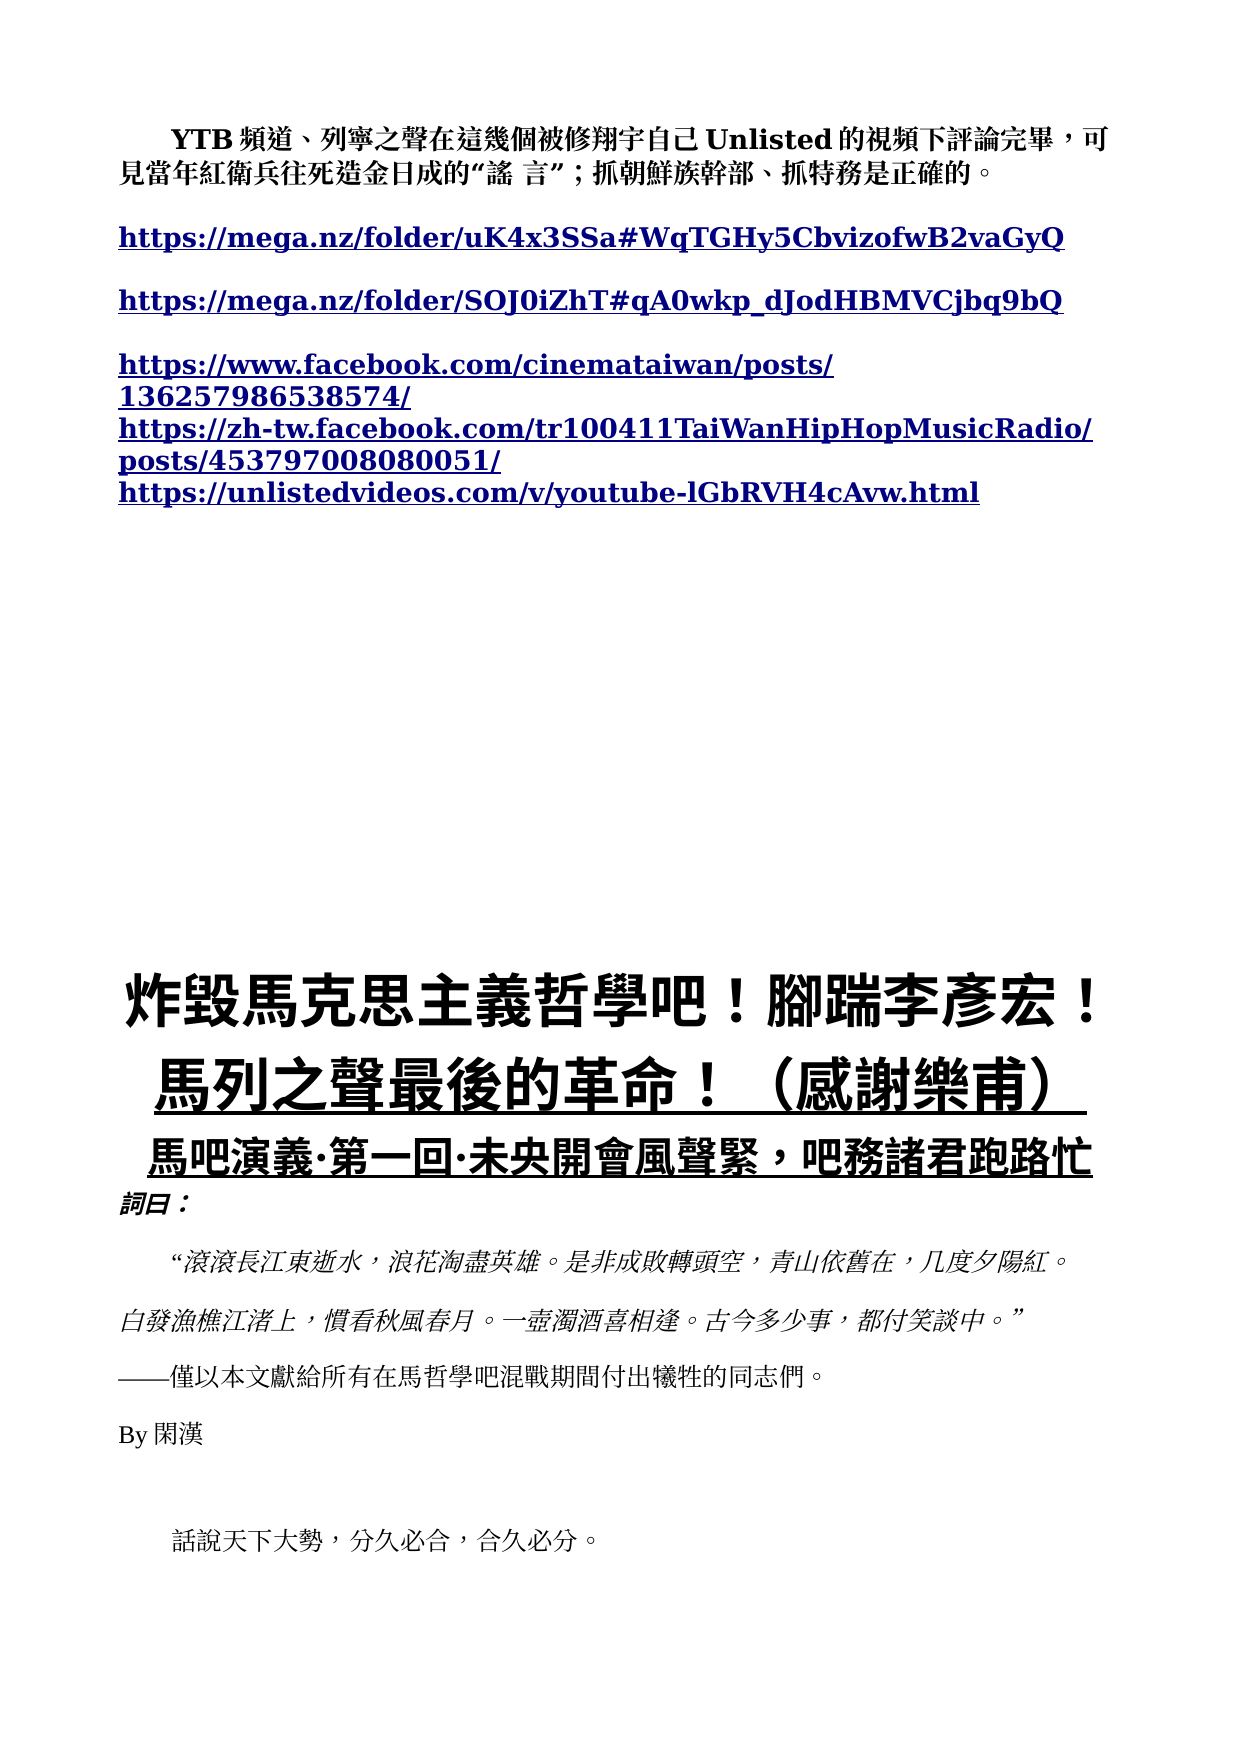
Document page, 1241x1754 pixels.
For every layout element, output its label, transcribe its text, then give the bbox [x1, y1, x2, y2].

text https://www.facebook.com/cinemataiwan/posts/136257986538574/ [118, 349, 1122, 413]
text 話說天下大勢，分久必合，合久必分。 [118, 1519, 1122, 1558]
text https://mega.nz/folder/SOJ0iZhT#qA0wkp_dJodHBMVCjbq9bQ [118, 285, 1122, 317]
text https://zh-tw.facebook.com/tr100411TaiWanHipHopMusicRadio/posts/453797008080051/ [118, 413, 1122, 477]
text https://unlistedvideos.com/v/youtube-lGbRVH4cAvw.html [118, 477, 1122, 508]
text YTB頻道、列寧之聲在這幾個被修翔宇自己Unlisted的視頻下評論完畢，可見當年紅衛兵往死造金日成的“謠 言”；抓朝鮮族幹部、抓特務是正確的。 [118, 118, 1122, 190]
text 馬吧演義·第一回·未央開會風聲緊，吧務諸君跑路忙 [118, 1124, 1122, 1184]
text ——僅以本文獻給所有在馬哲學吧混戰期間付出犧牲的同志們。 [118, 1357, 1122, 1394]
text https://mega.nz/folder/uK4x3SSa#WqTGHy5CbvizofwB2vaGyQ [118, 222, 1122, 253]
text 白發漁樵江渚上，慣看秋風春月。一壺濁酒喜相逢。古今多少事，都付笑談中。” [118, 1301, 1122, 1337]
text “滾滾長江東逝水，浪花淘盡英雄。是非成敗轉頭空，青山依舊在，几度夕陽紅。 [118, 1241, 1122, 1280]
text 詞曰： [118, 1184, 1122, 1221]
text 炸毀馬克思主義哲學吧！腳踹李彥宏！馬列之聲最後的革命！（感謝樂甫） [118, 955, 1122, 1124]
text By閑漢 [118, 1414, 1122, 1451]
